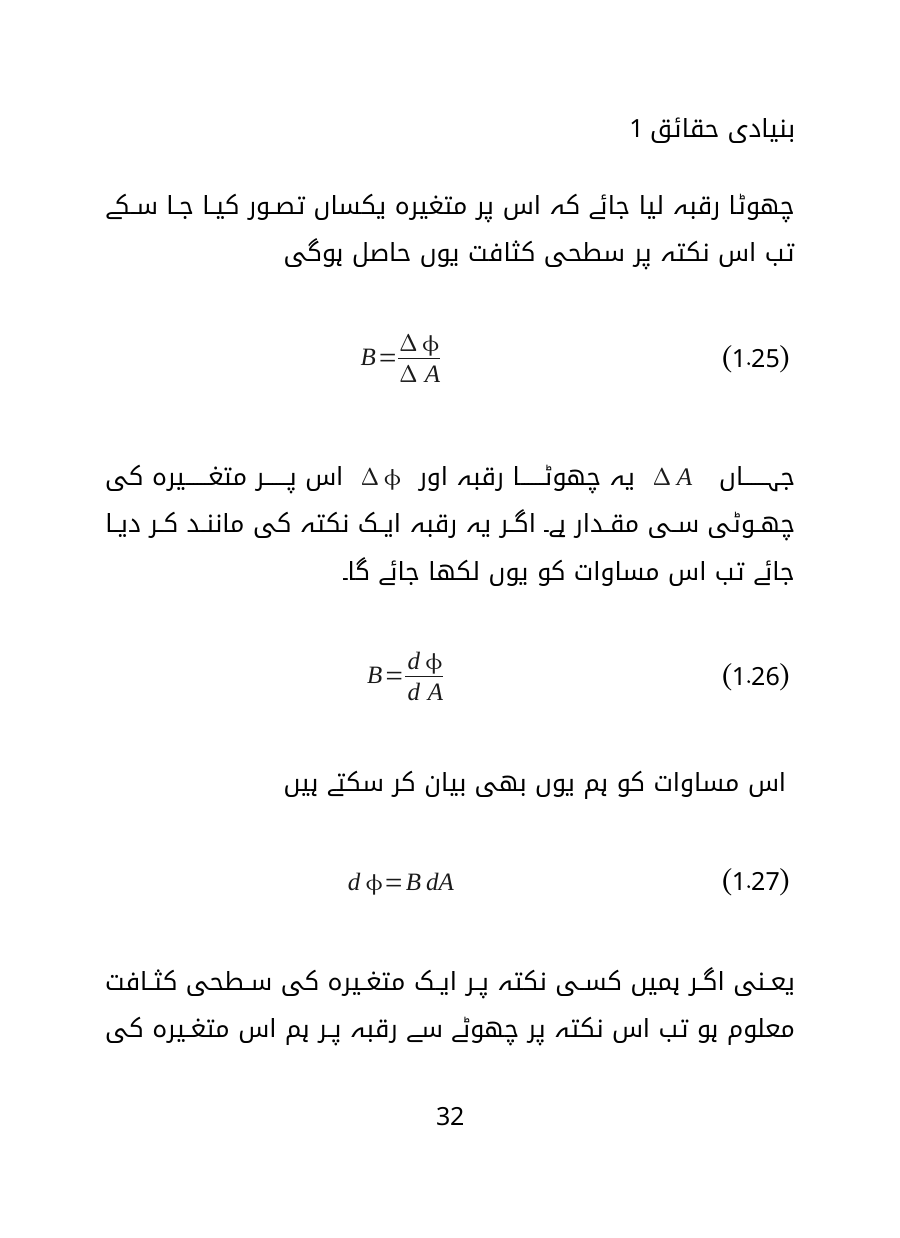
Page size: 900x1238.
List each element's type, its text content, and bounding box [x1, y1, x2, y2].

table_header [105, 642, 697, 725]
table_header (1.27) [688, 853, 795, 924]
text اگر سطح پر متغیرہ ہر جگہ یکساں نہ ہو تب اس سطح پر سطحی کثافت جگہ جگہ تبدیل ہوگی۔ اس صورت میں اگر اتنا چھوٹا رقبہ لیا جائے کہ اس پر متغیرہ یکساں تصور کیا جا سکے تب اس نکتہ پر سطحی کثافت یوں حاصل ہوگی [105, 182, 795, 277]
table_header [105, 853, 688, 924]
table_header (1.26) [697, 642, 795, 725]
text جہاں یہ چھوٹا رقبہ اوراس پر متغیرہ کی چھوٹی سی مقدار ہے۔ اگر یہ رقبہ ایک نکتہ کی مانند کر دیا جائے تب اس مساوات کو یوں لکھا جائے گا۔ [105, 453, 795, 595]
text یعنی اگر ہمیں کسی نکتہ پر ایک متغیرہ کی سطحی کثافت معلوم ہو تب اس نکتہ پر چھوٹے سے رقبہ پر ہم اس متغیرہ کی چھوٹی سی کل مقدار اس مساوات کی مدد سے معلوم کر سکتے ہیں۔ [105, 958, 795, 1053]
table_header (1.25) [688, 324, 795, 407]
text اس مساوات کو ہم یوں بھی بیان کر سکتے ہیں [105, 759, 795, 806]
table_header [105, 324, 688, 407]
